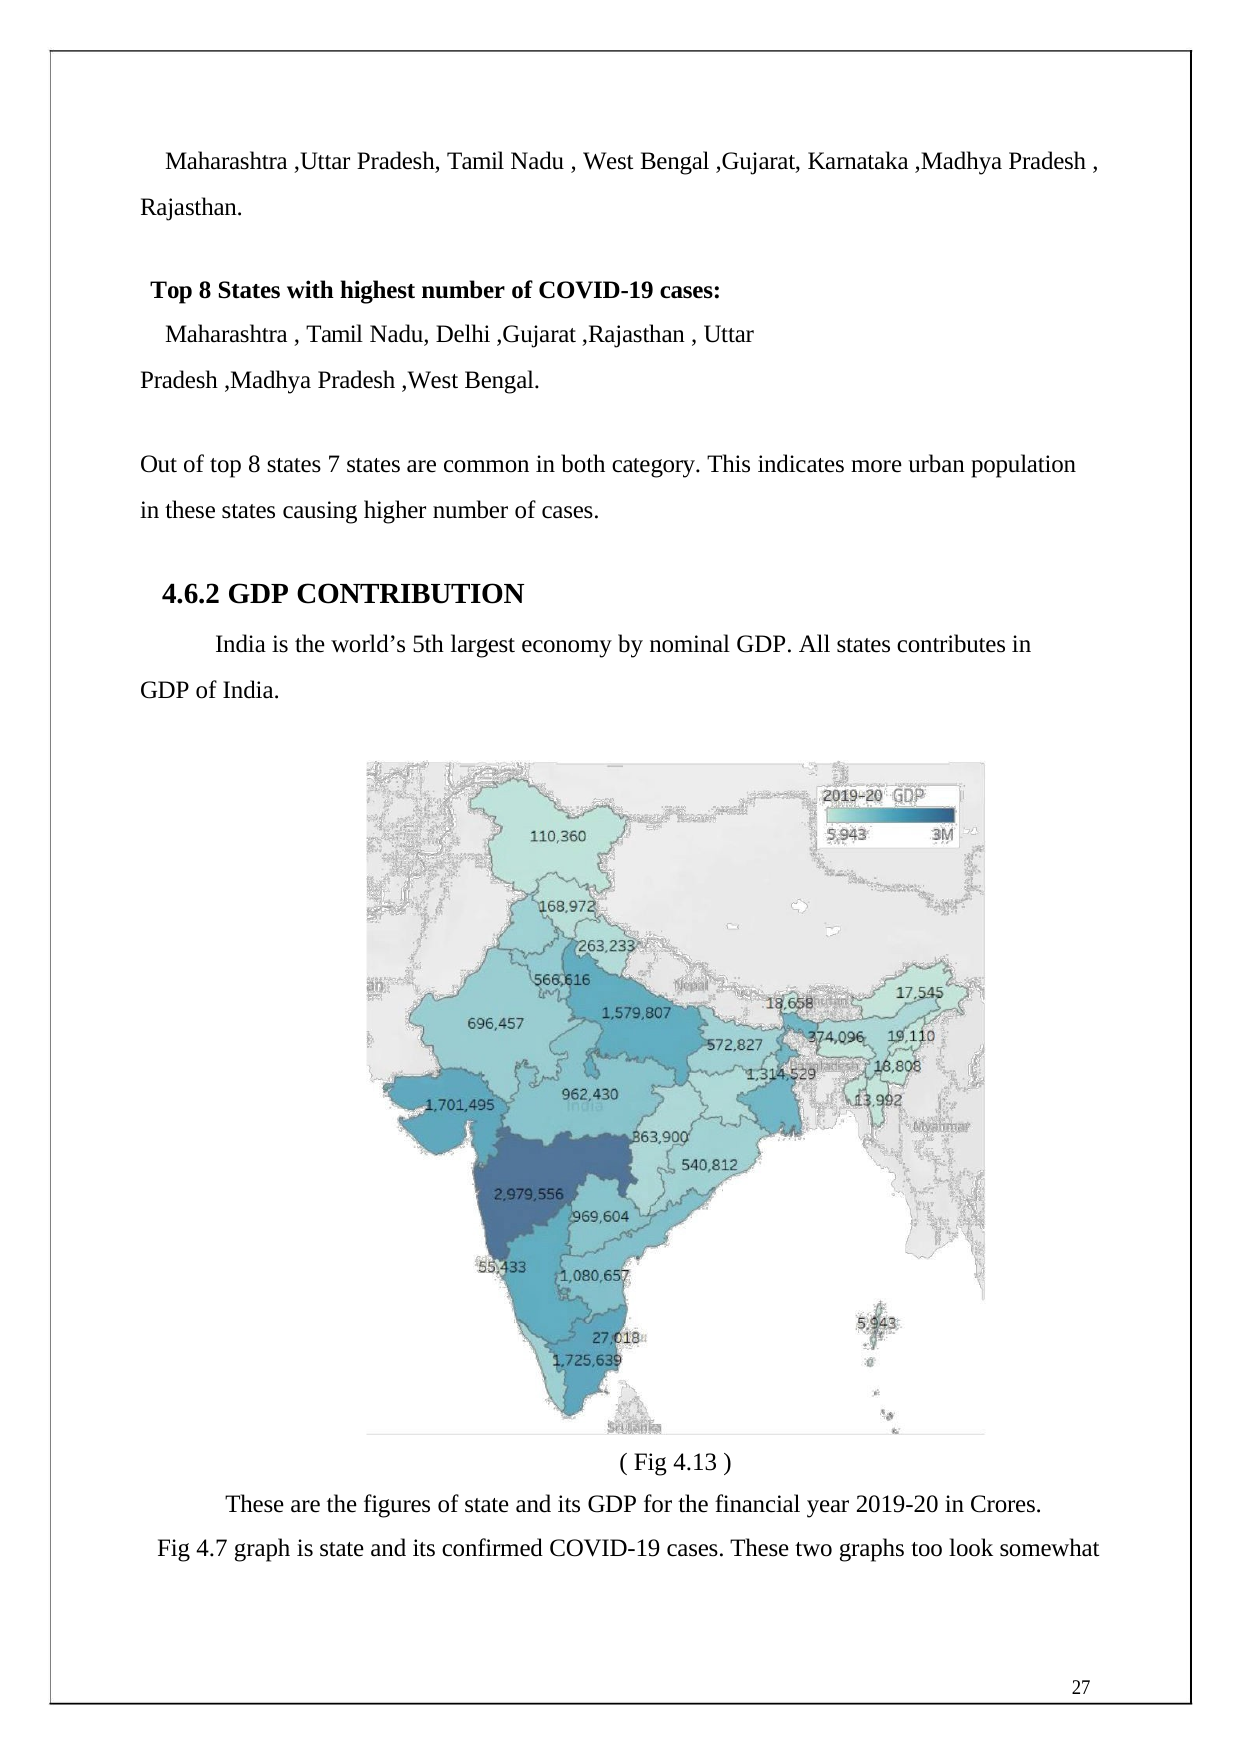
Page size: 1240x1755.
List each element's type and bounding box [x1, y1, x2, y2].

picture [47, 47, 1193, 1706]
